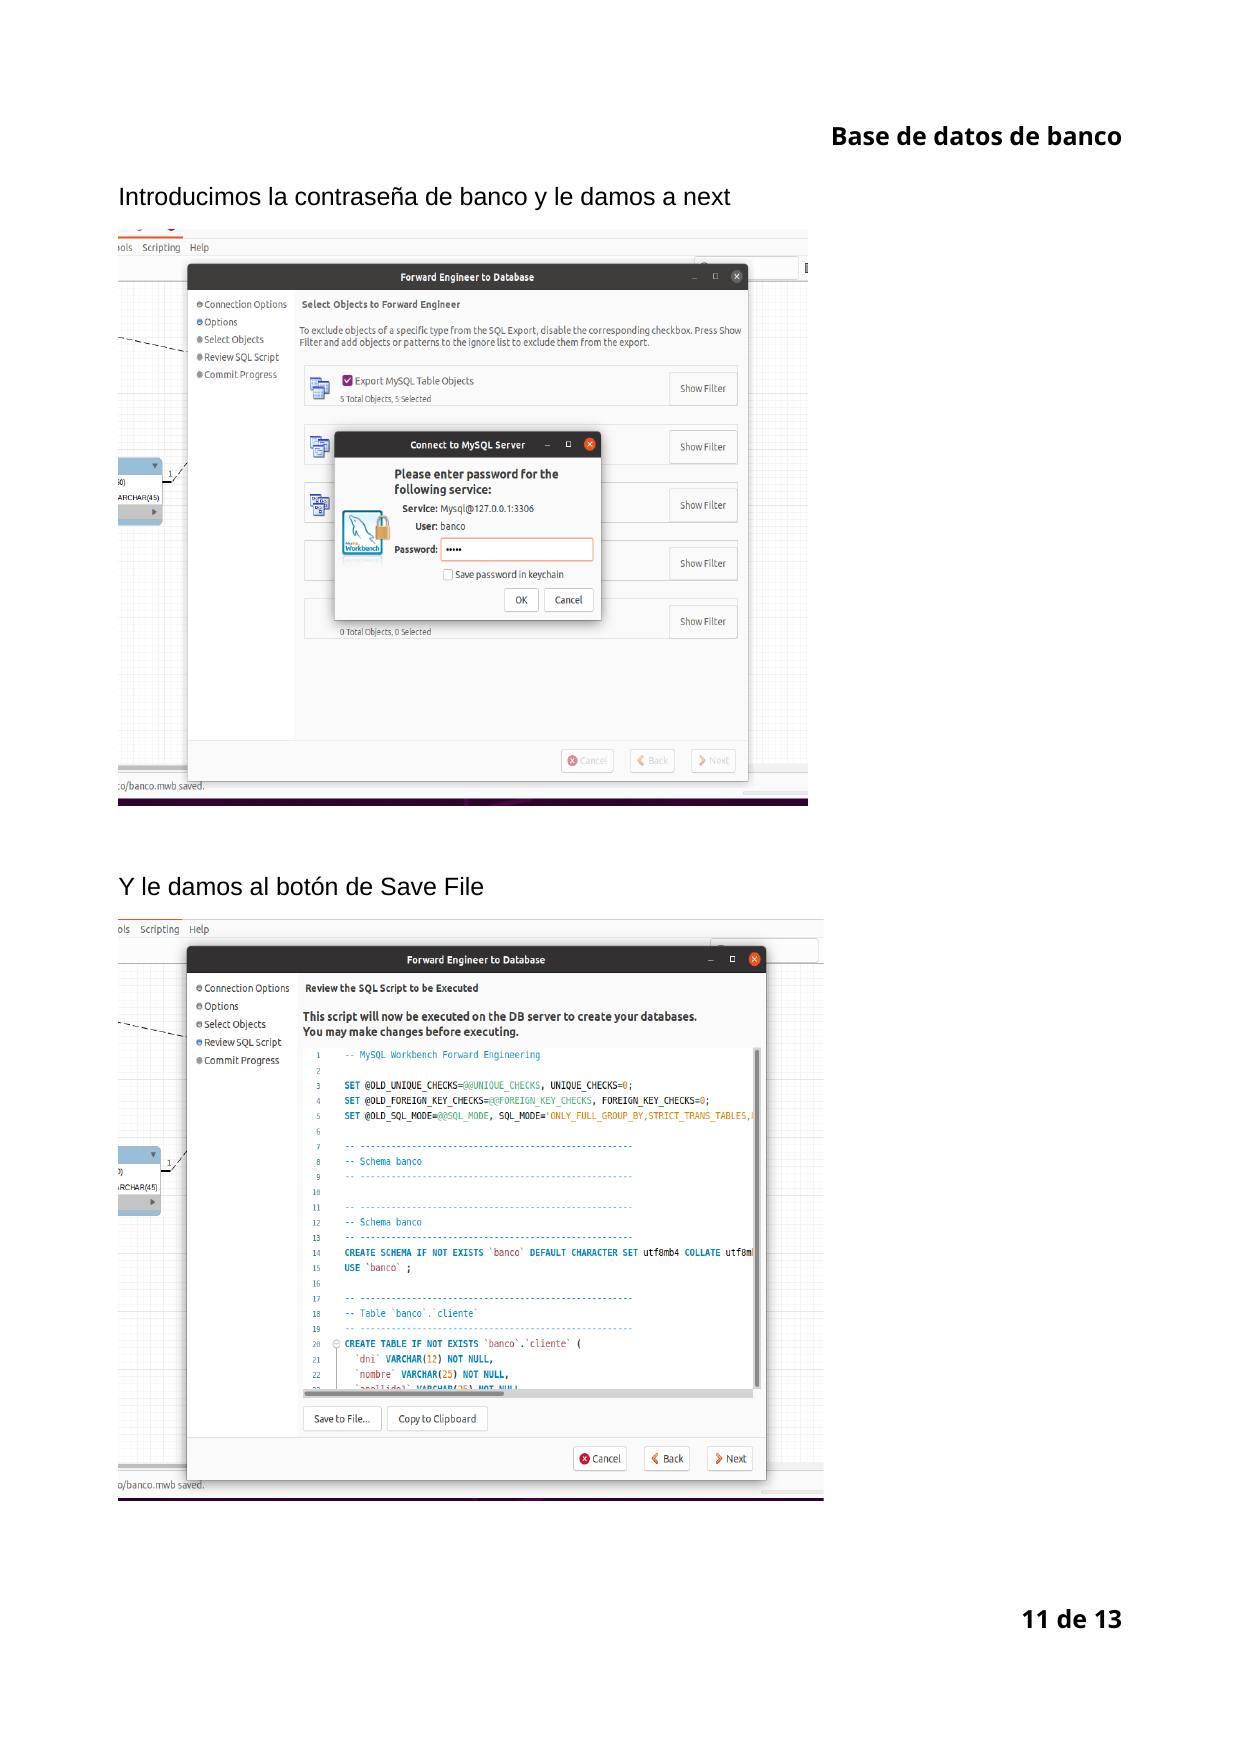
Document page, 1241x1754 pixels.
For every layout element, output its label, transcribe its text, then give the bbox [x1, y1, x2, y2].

text Introducimos la contraseña de banco y le damos a next [118, 182, 1122, 210]
picture [118, 919, 824, 1501]
picture [118, 229, 808, 806]
text Y le damos al botón de Save File [118, 872, 1122, 901]
